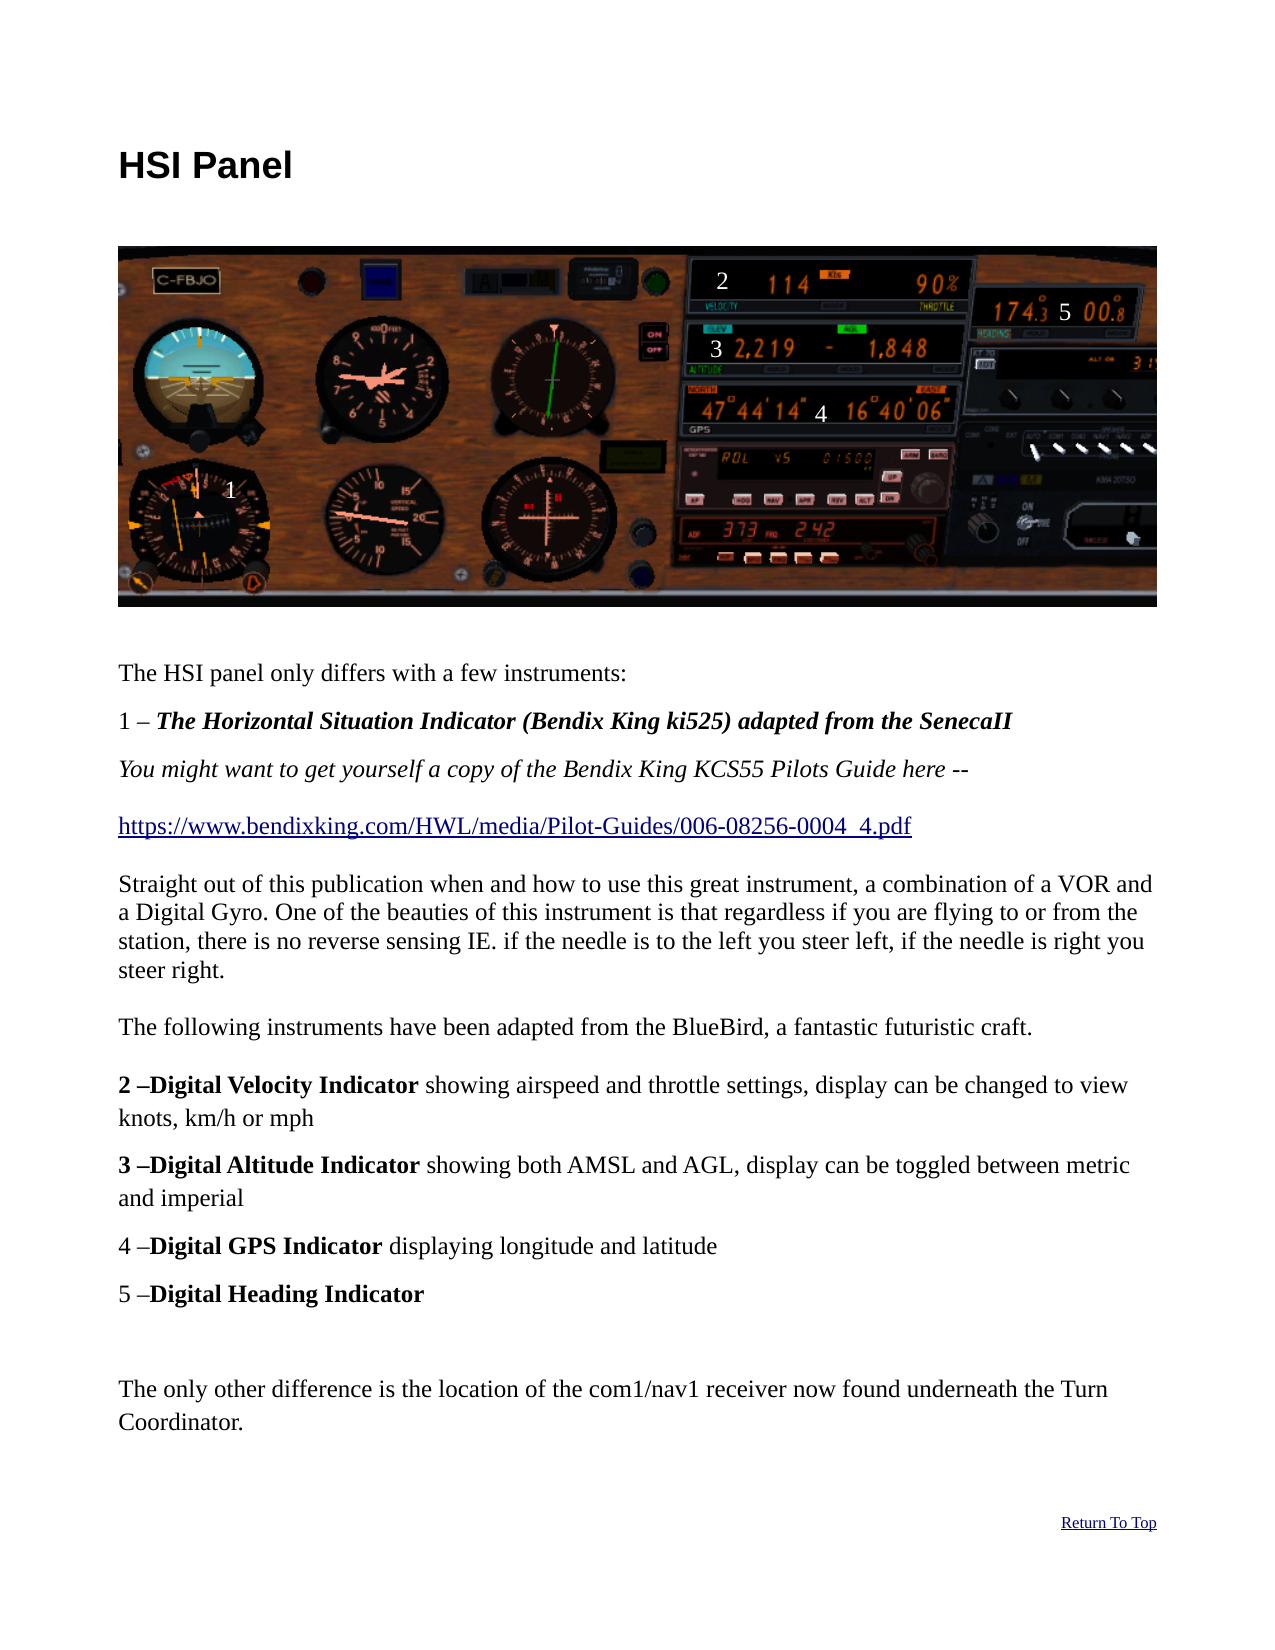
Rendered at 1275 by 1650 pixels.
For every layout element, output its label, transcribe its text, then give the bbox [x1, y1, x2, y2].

text 5 –Digital Heading Indicator [118, 1279, 1157, 1307]
text 4 –Digital GPS Indicator displaying longitude and latitude [118, 1231, 1157, 1260]
subtitle HSI Panel [118, 143, 1157, 187]
text Straight out of this publication when and how to use this great instrument, a combination of a VOR and a Digital Gyro. One of the beauties of this instrument is that regardless if you are flying to or from the station, there is no reverse sensing IE. if the needle is to the left you steer left, if the needle is right you steer right. [118, 869, 1157, 984]
text https://www.bendixking.com/HWL/media/Pilot-Guides/006-08256-0004_4.pdf [118, 811, 1157, 840]
text 3 –Digital Altitude Indicator showing both AMSL and AGL, display can be toggled between metric and imperial [118, 1151, 1157, 1212]
text 2 –Digital Velocity Indicator showing airspeed and throttle settings, display can be changed to view knots, km/h or mph [118, 1070, 1157, 1132]
picture [118, 246, 1157, 607]
text The HSI panel only differs with a few instruments: [118, 658, 1157, 687]
text You might want to get yourself a copy of the Bendix King KCS55 Pilots Guide here -- [118, 754, 1157, 782]
text The only other difference is the location of the com1/nav1 receiver now found underneath the Turn Coordinator. [118, 1374, 1157, 1436]
text The following instruments have been adapted from the BlueBird, a fantastic futuristic craft. [118, 1012, 1157, 1041]
text 1 – The Horizontal Situation Indicator (Bendix King ki525) adapted from the SenecaII [118, 706, 1157, 735]
